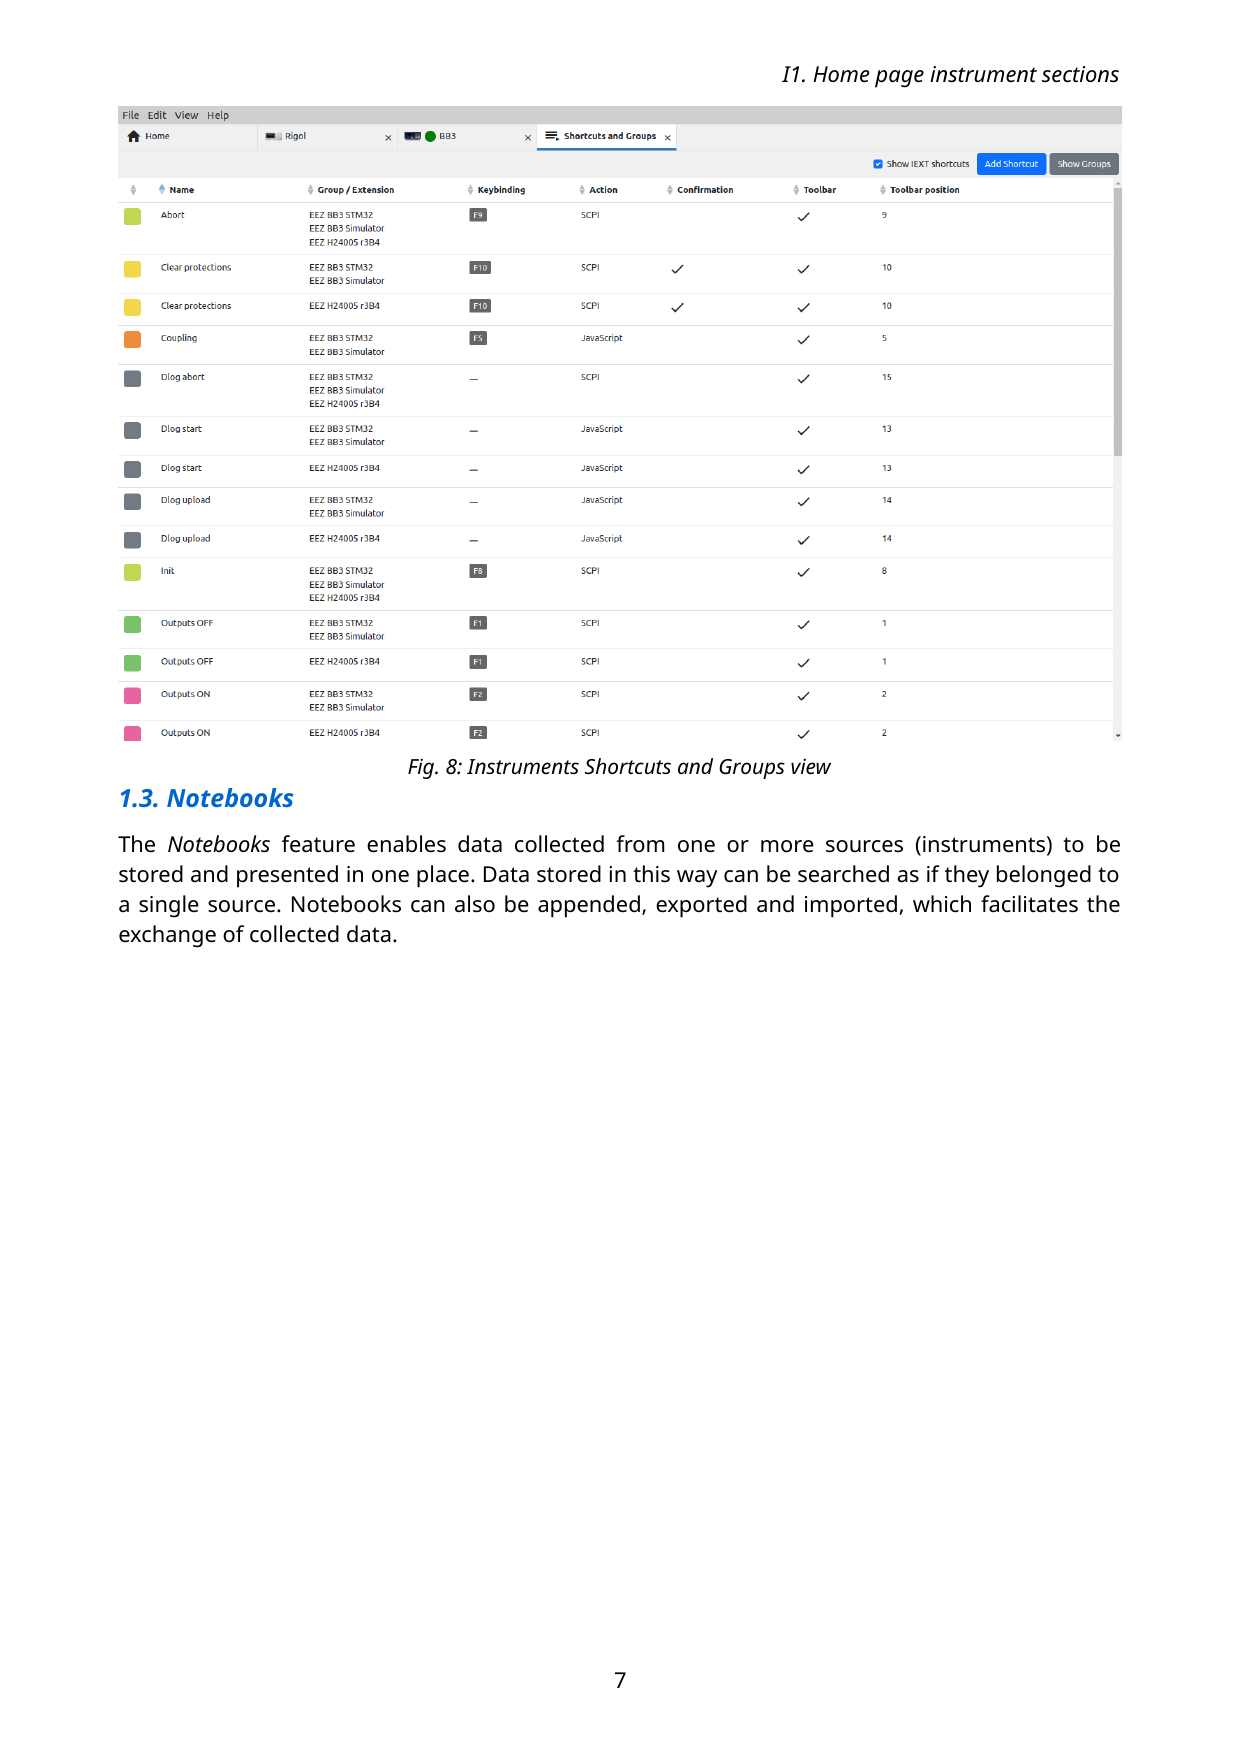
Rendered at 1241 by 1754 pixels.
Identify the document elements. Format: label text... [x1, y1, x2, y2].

picture [118, 106, 1123, 741]
text The Notebooks feature enables data collected from one or more sources (instruments) to be stored and presented in one place. Data stored in this way can be searched as if they belonged to a single source. Notebooks can also be appended, exported and imported, which facilitates the exchange of collected data. [118, 829, 1122, 948]
list Fig. 8: Instruments Shortcuts and Groups view [118, 741, 1122, 780]
subtitle Notebooks [118, 780, 1122, 814]
